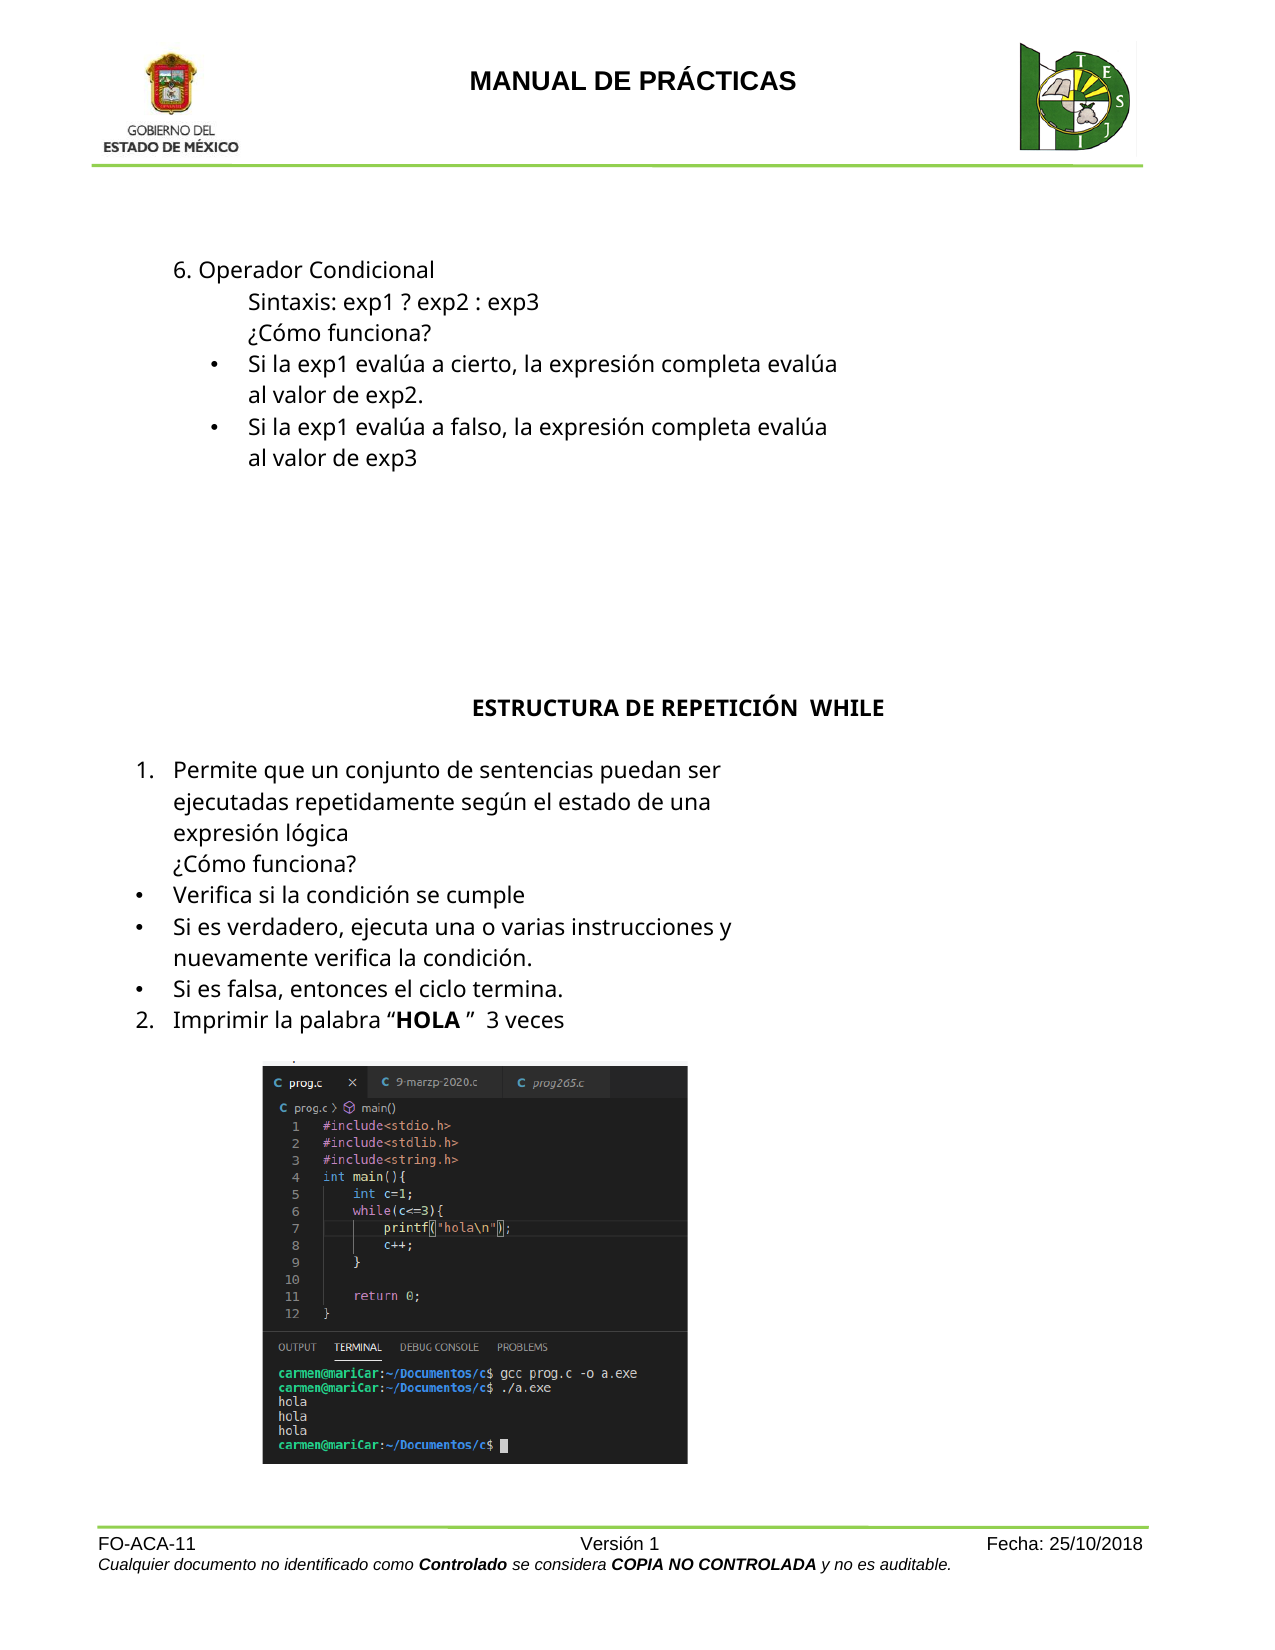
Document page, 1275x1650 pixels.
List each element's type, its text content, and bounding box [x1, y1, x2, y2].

text 6. Operador Condicional [98, 254, 1183, 286]
list Permite que un conjunto de sentencias puedan ser [135, 754, 1183, 786]
picture [95, 42, 241, 161]
list Verifica si la condición se cumple [135, 879, 1183, 911]
list nuevamente verifica la condición. [135, 942, 1183, 973]
text ¿Cómo funciona? [98, 317, 1183, 348]
list expresión lógica [135, 817, 1183, 848]
text al valor de exp3 [98, 442, 1183, 473]
list ejecutadas repetidamente según el estado de una [135, 786, 1183, 817]
picture [262, 1061, 688, 1464]
text ESTRUCTURA DE REPETICIÓN WHILE [98, 692, 1183, 723]
list Si es falsa, entonces el ciclo termina. [135, 973, 1183, 1004]
list Imprimir la palabra “HOLA ” 3 veces [135, 1004, 1183, 1036]
text Sintaxis: exp1 ? exp2 : exp3 [98, 286, 1183, 317]
list Si es verdadero, ejecuta una o varias instrucciones y [135, 911, 1183, 942]
list ¿Cómo funciona? [135, 848, 1183, 879]
text al valor de exp2. [98, 379, 1183, 411]
list Si la exp1 evalúa a falso, la expresión completa evalúa [210, 411, 1183, 442]
picture [1018, 41, 1137, 157]
list Si la exp1 evalúa a cierto, la expresión completa evalúa [210, 348, 1183, 379]
